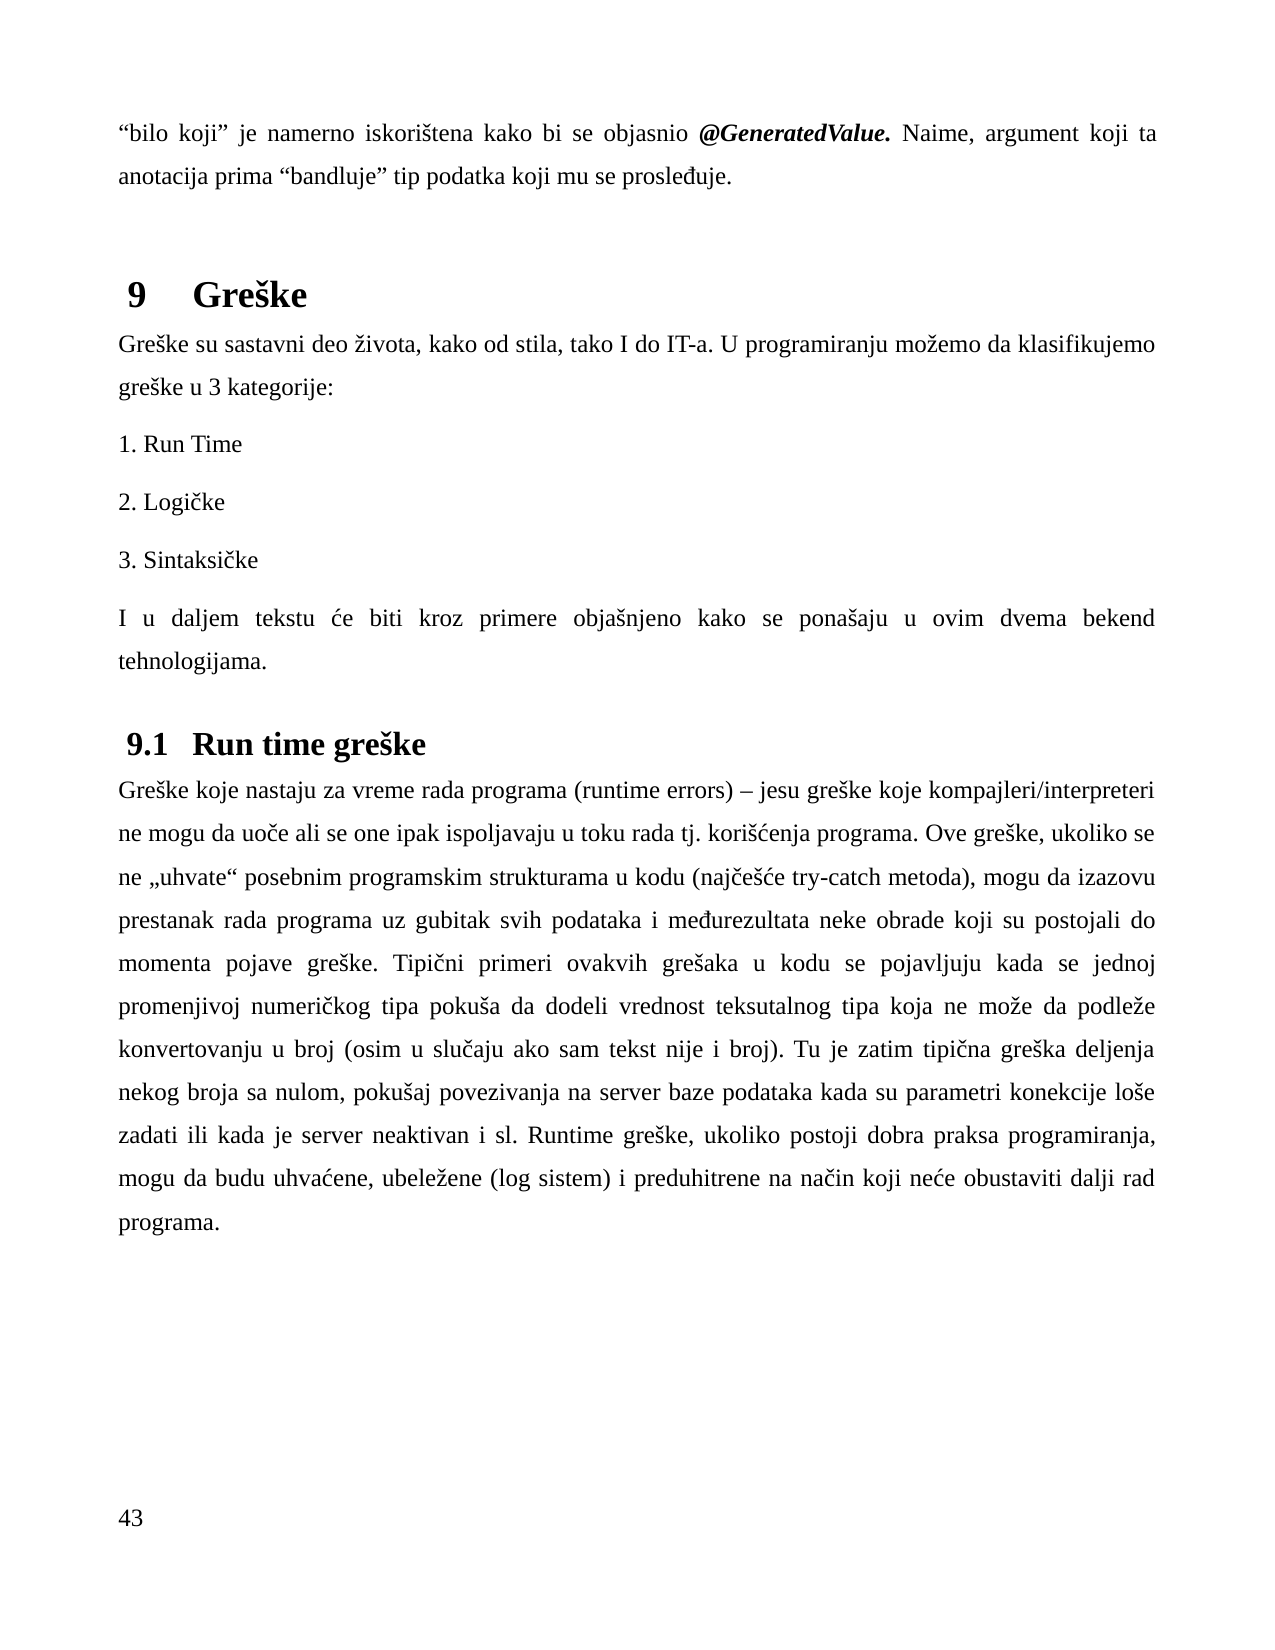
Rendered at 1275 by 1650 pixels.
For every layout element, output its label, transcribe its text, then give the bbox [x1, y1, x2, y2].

text “bilo koji” je namerno iskorištena kako bi se objasnio @GeneratedValue. Naime, argument koji ta anotacija prima “bandluje” tip podatka koji mu se prosleđuje. [118, 118, 1157, 190]
text 1. Run Time [118, 429, 1157, 458]
subtitle Run time greške [118, 724, 1157, 763]
text Greške koje nastaju za vreme rada programa (runtime errors) – jesu greške koje kompajleri/interpreteri ne mogu da uoče ali se one ipak ispoljavaju u toku rada tj. korišćenja programa. Ove greške, ukoliko se ne „uhvate“ posebnim programskim strukturama u kodu (najčešće try-catch metoda), mogu da izazovu prestanak rada programa uz gubitak svih podataka i međurezultata neke obrade koji su postojali do momenta pojave greške. Tipični primeri ovakvih grešaka u kodu se pojavljuju kada se jednoj promenjivoj numeričkog tipa pokuša da dodeli vrednost teksutalnog tipa koja ne može da podleže konvertovanju u broj (osim u slučaju ako sam tekst nije i broj). Tu je zatim tipična greška deljenja nekog broja sa nulom, pokušaj povezivanja na server baze podataka kada su parametri konekcije loše zadati ili kada je server neaktivan i sl. Runtime greške, ukoliko postoji dobra praksa programiranja, mogu da budu uhvaćene, ubeležene (log sistem) i preduhitrene na način koji neće obustaviti dalji rad programa. [118, 775, 1157, 1235]
text Greške su sastavni deo života, kako od stila, tako I do IT-a. U programiranju možemo da klasifikujemo greške u 3 kategorije: [118, 329, 1157, 401]
text 3. Sintaksičke [118, 545, 1157, 574]
text I u daljem tekstu će biti kroz primere objašnjeno kako se ponašaju u ovim dvema bekend tehnologijama. [118, 603, 1157, 674]
subtitle Greške [118, 272, 1157, 316]
text 2. Logičke [118, 487, 1157, 516]
